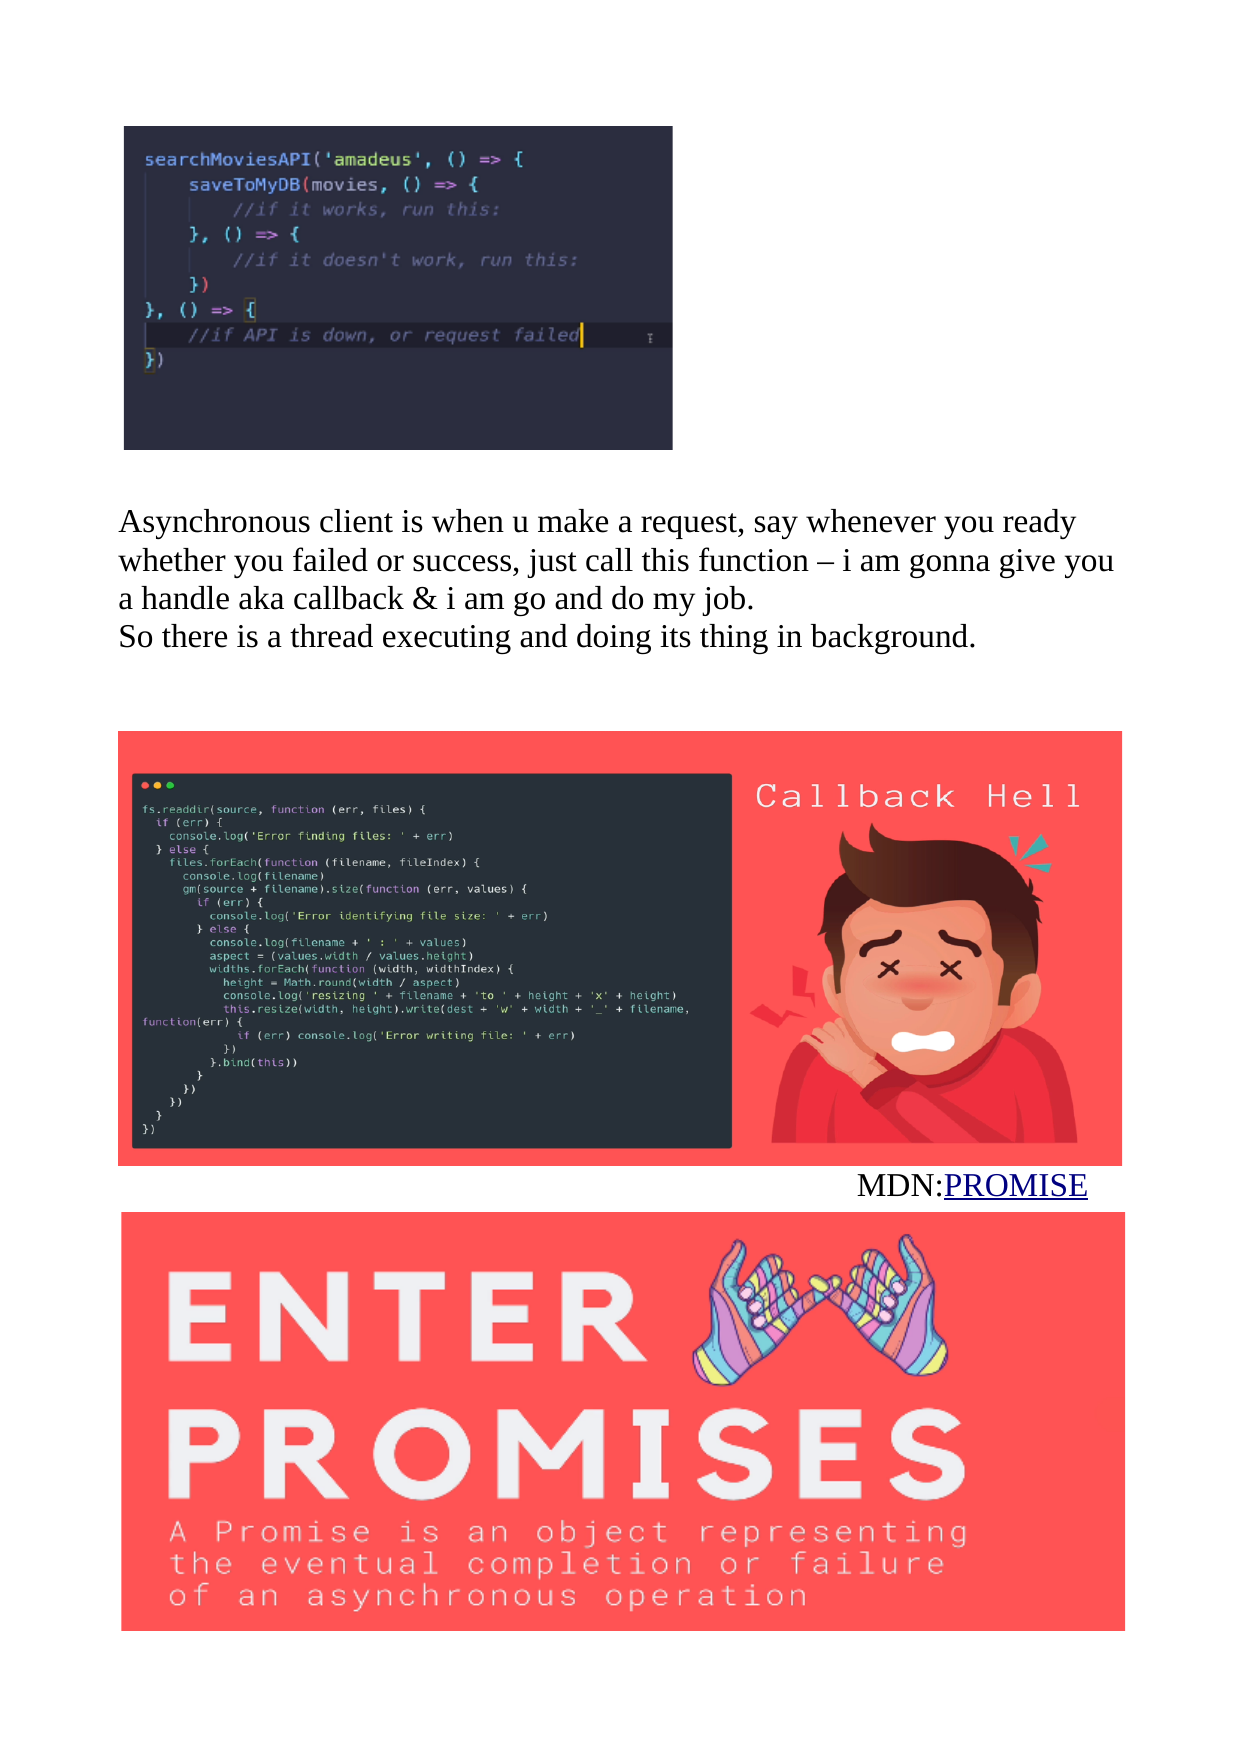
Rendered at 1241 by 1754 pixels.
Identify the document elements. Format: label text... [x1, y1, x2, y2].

text MDN:PROMISE [118, 1166, 1122, 1204]
picture [121, 1212, 1126, 1631]
text So there is a thread executing and doing its thing in background. [118, 616, 1122, 655]
picture [118, 731, 1123, 1166]
picture [123, 126, 673, 450]
text Asynchronous client is when u make a request, say whenever you ready whether you failed or success, just call this function – i am gonna give you a handle aka callback & i am go and do my job. [118, 501, 1122, 616]
